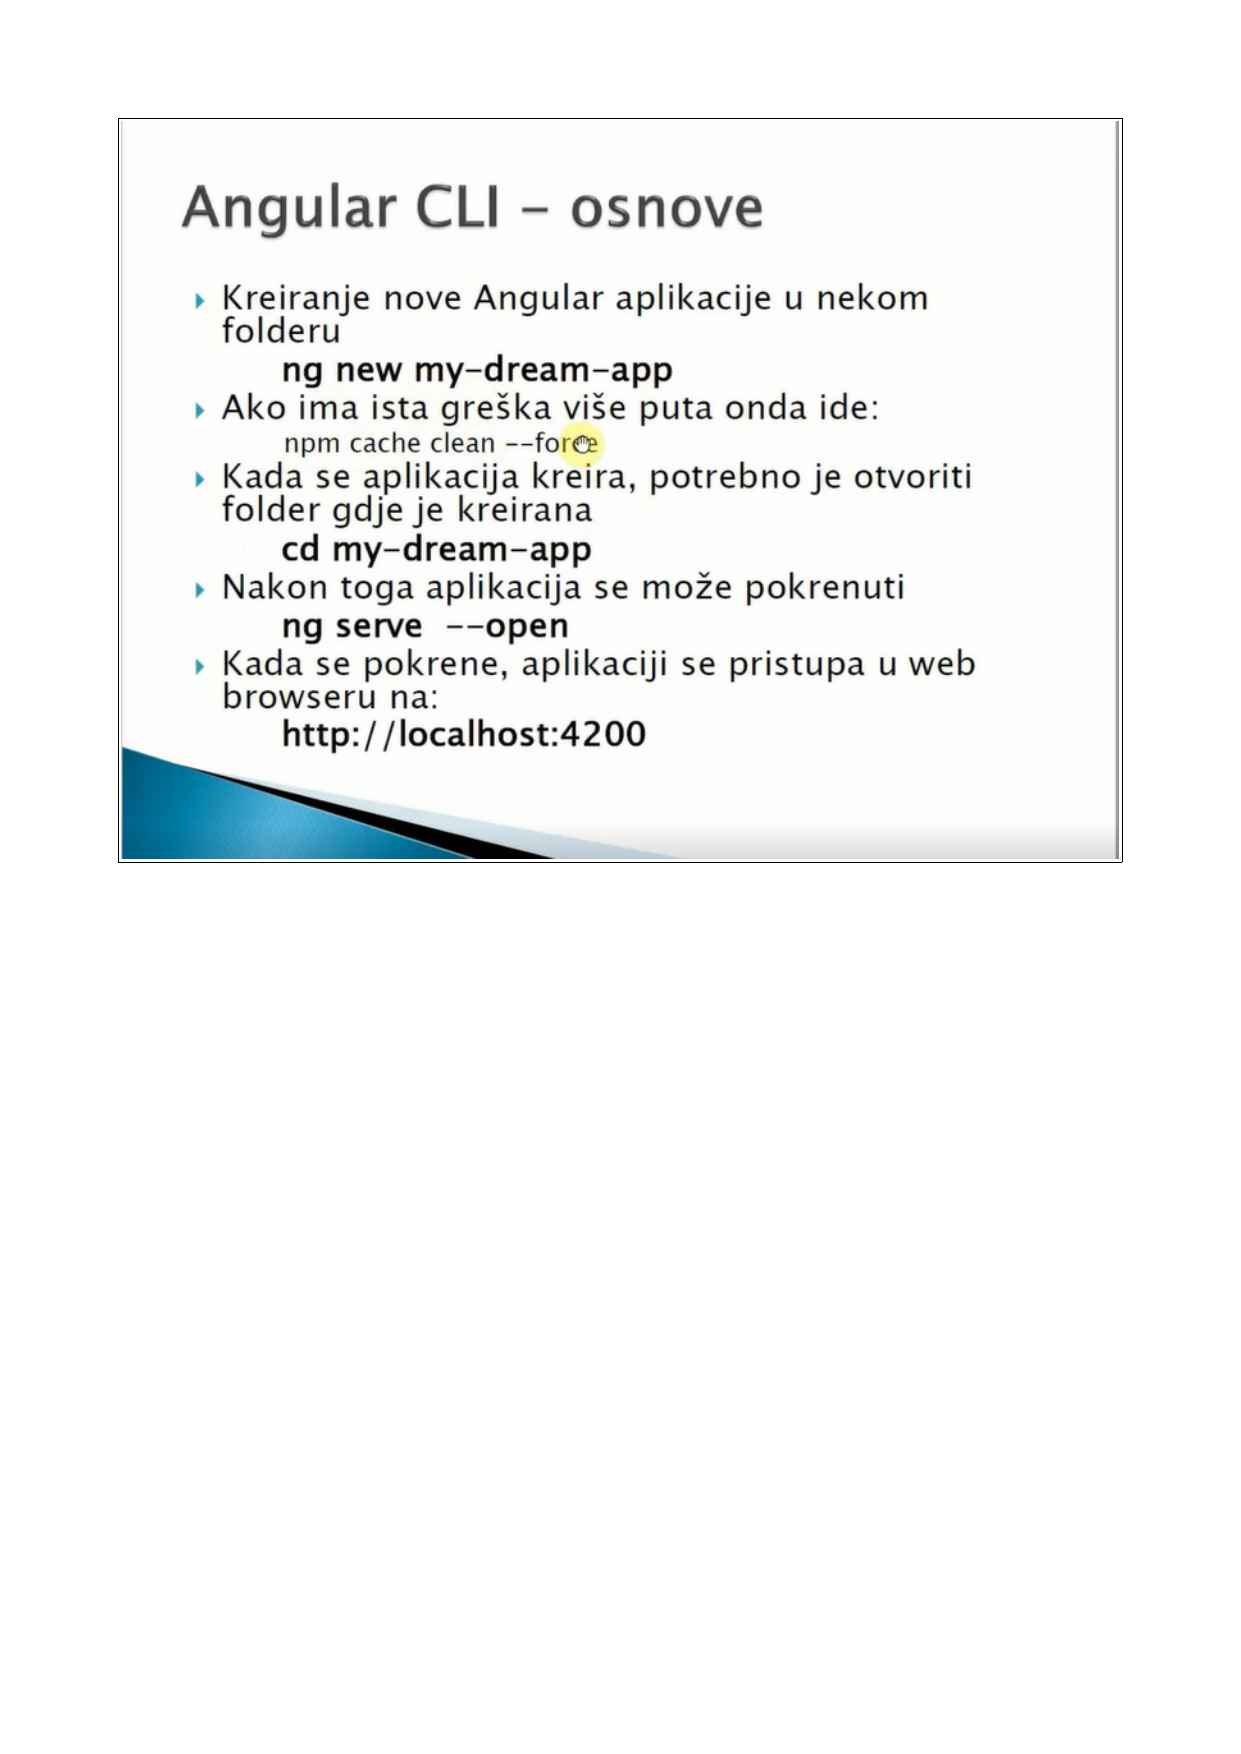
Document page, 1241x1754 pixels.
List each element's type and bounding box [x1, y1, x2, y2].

picture [121, 121, 1119, 859]
